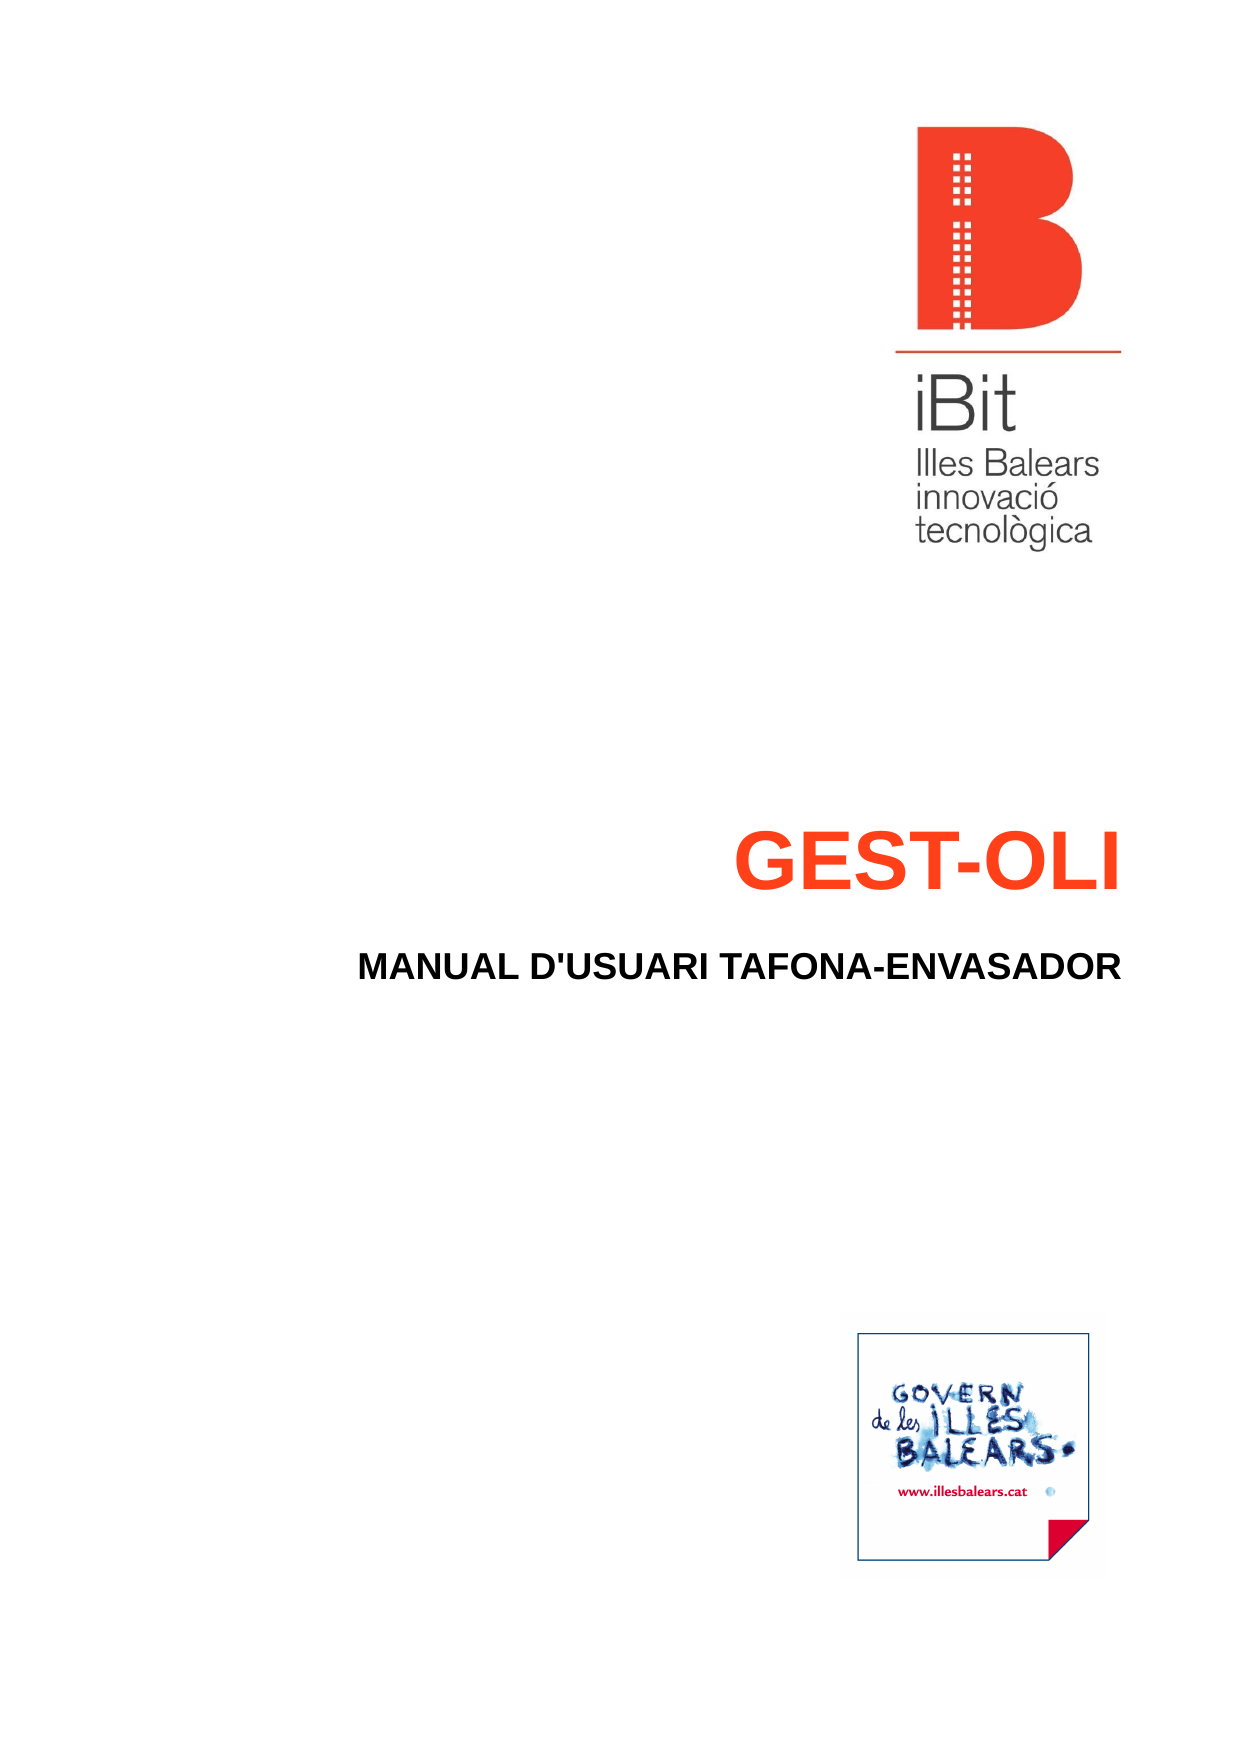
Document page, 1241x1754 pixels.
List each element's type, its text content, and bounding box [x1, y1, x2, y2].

picture [840, 1313, 1107, 1580]
title GEST-OLI [118, 811, 1122, 907]
subtitle MANUAL D'USUARI TAFONA-ENVASADOR [118, 944, 1122, 988]
picture [893, 121, 1125, 557]
table_header [788, 1580, 1122, 1624]
table_header [118, 1308, 453, 1624]
table_header [453, 1308, 787, 1624]
table_header [788, 1308, 1122, 1579]
